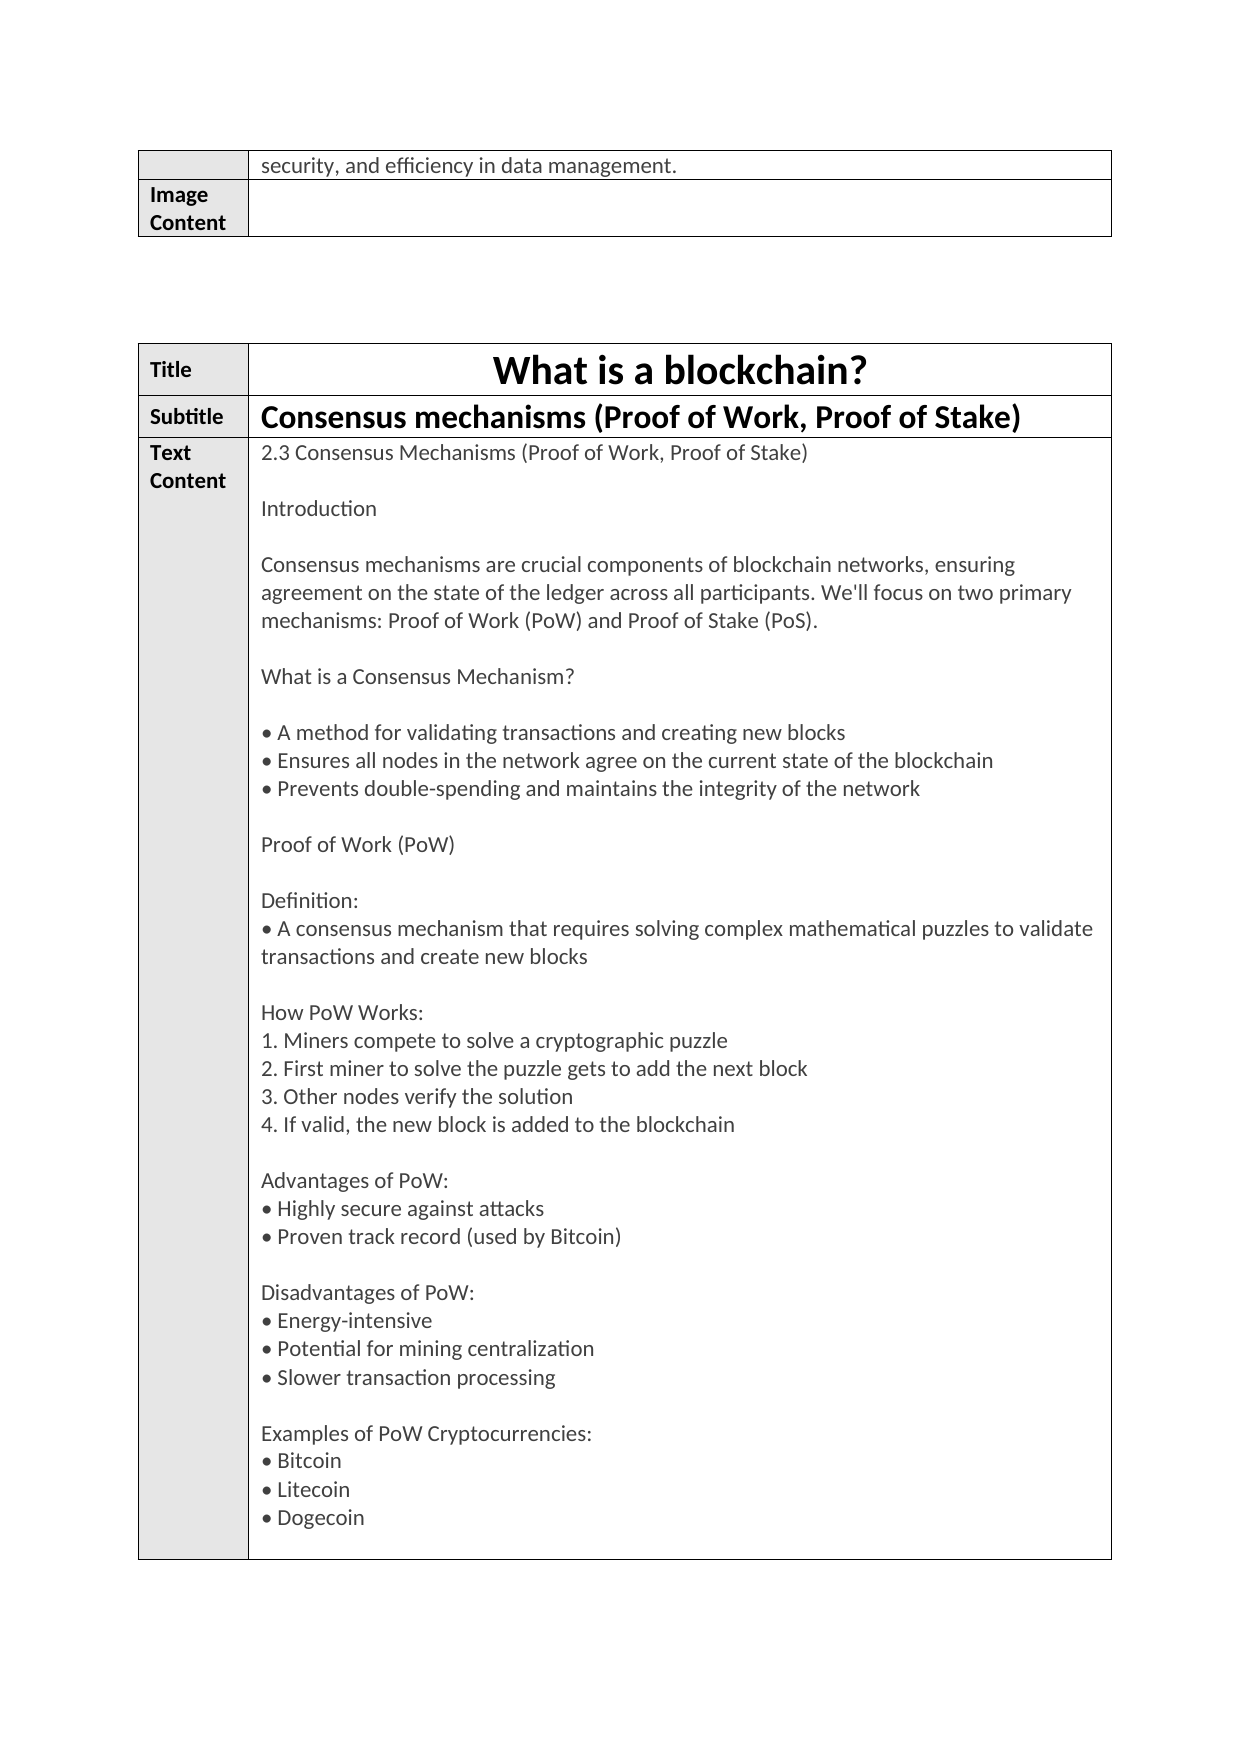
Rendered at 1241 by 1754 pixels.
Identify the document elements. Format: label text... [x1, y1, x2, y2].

table_cell 2.3 Consensus Mechanisms (Proof of Work, Proof of Stake) Introduction Consensus mechanisms are crucial components of blockchain networks, ensuring agreement on the state of the ledger across all participants. We'll focus on two primary mechanisms: Proof of Work (PoW) and Proof of Stake (PoS). What is a Consensus Mechanism? • A method for validating transactions and creating new blocks • Ensures all nodes in the network agree on the current state of the blockchain • Prevents double-spending and maintains the integrity of the network Proof of Work (PoW) Definition: • A consensus mechanism that requires solving complex mathematical puzzles to validate transactions and create new blocks How PoW Works: 1. Miners compete to solve a cryptographic puzzle 2. First miner to solve the puzzle gets to add the next block 3. Other nodes verify the solution 4. If valid, the new block is added to the blockchain Advantages of PoW: • Highly secure against attacks • Proven track record (used by Bitcoin) Disadvantages of PoW: • Energy-intensive • Potential for mining centralization • Slower transaction processing Examples of PoW Cryptocurrencies: • Bitcoin • Litecoin • Dogecoin [249, 438, 1111, 1559]
table_cell [139, 151, 248, 179]
table_cell security, and efficiency in data management. [249, 151, 1111, 179]
table_header What is a blockchain? [249, 344, 1111, 395]
table_cell [249, 180, 1111, 236]
table_cell Subtitle [139, 396, 248, 437]
table_cell Image Content [139, 180, 248, 236]
table_cell Consensus mechanisms (Proof of Work, Proof of Stake) [249, 396, 1111, 437]
table_header Title [139, 344, 248, 395]
table_cell Text Content [139, 438, 248, 1559]
